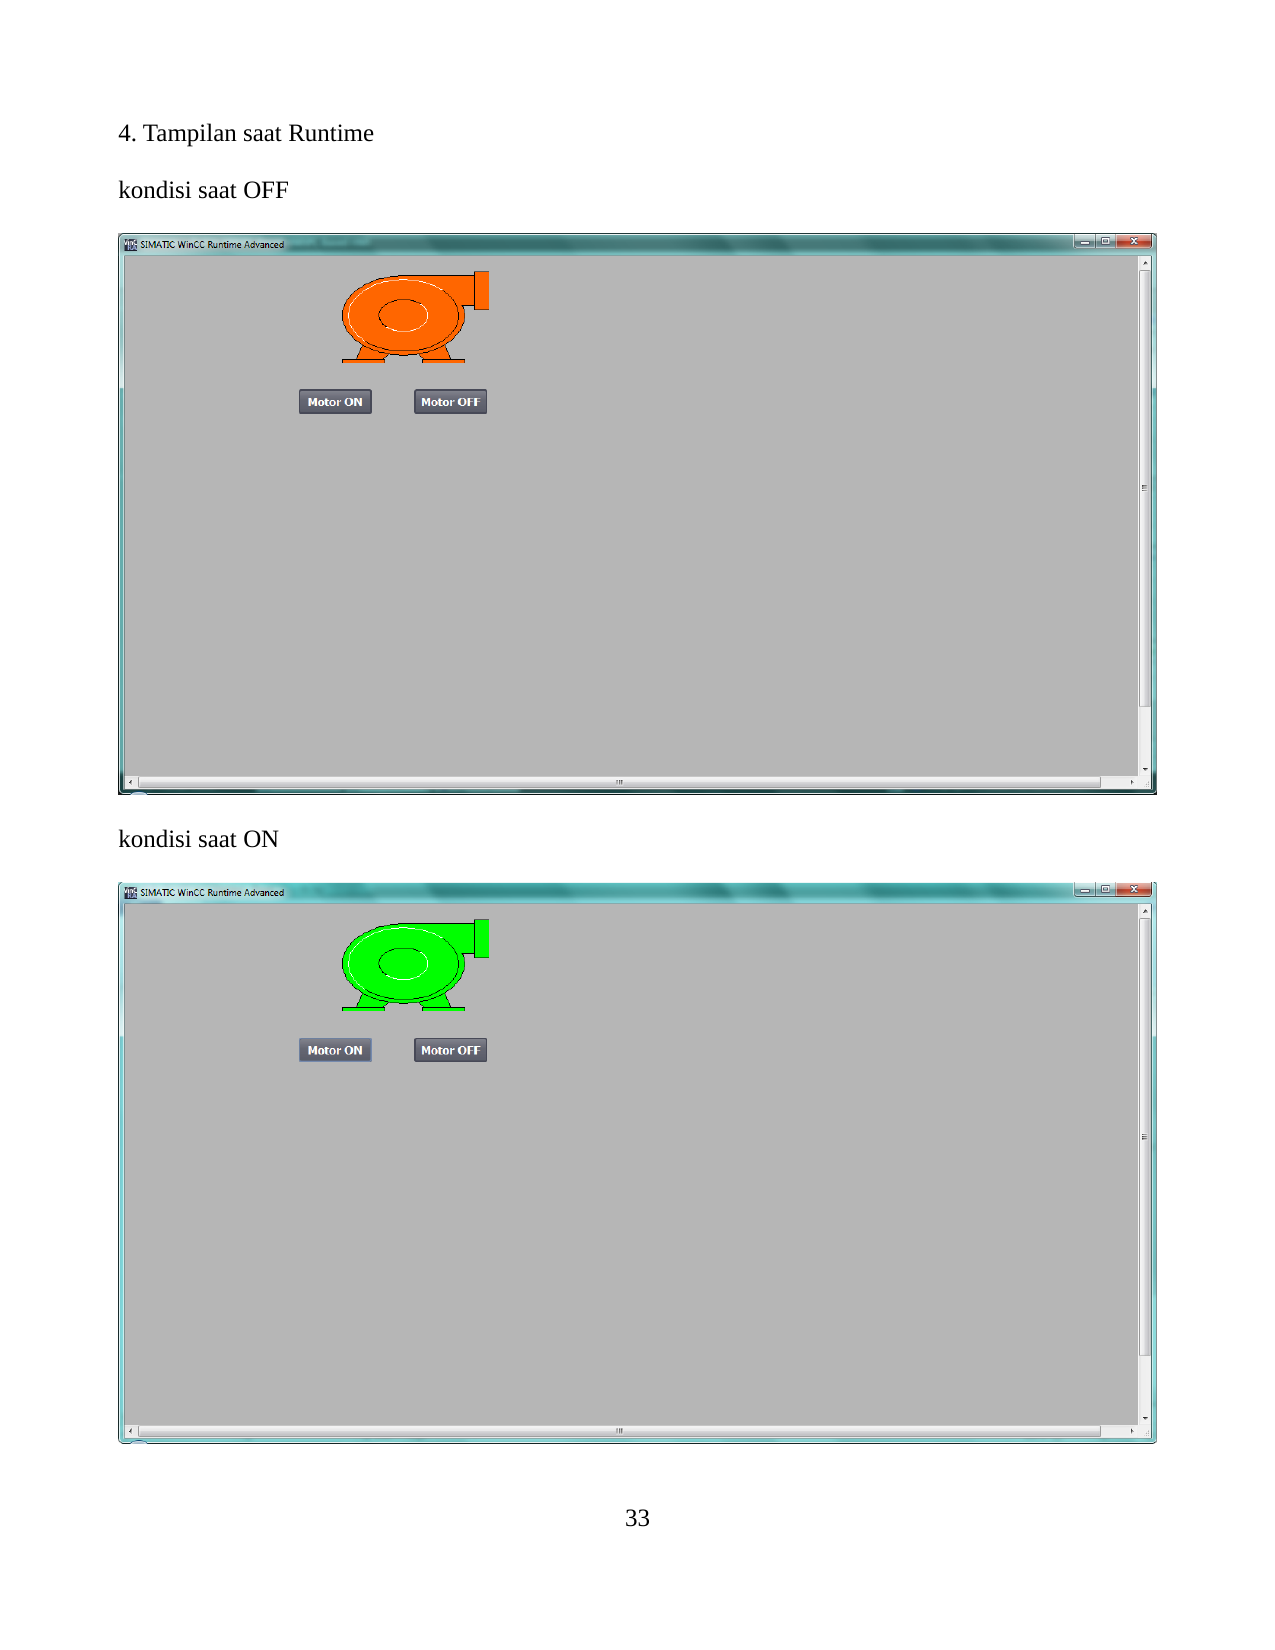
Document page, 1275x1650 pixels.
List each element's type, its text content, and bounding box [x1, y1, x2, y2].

picture [118, 882, 1157, 1445]
text 4. Tampilan saat Runtime [118, 118, 1157, 147]
picture [118, 233, 1157, 796]
text kondisi saat ON [118, 824, 1157, 853]
text kondisi saat OFF [118, 176, 1157, 204]
